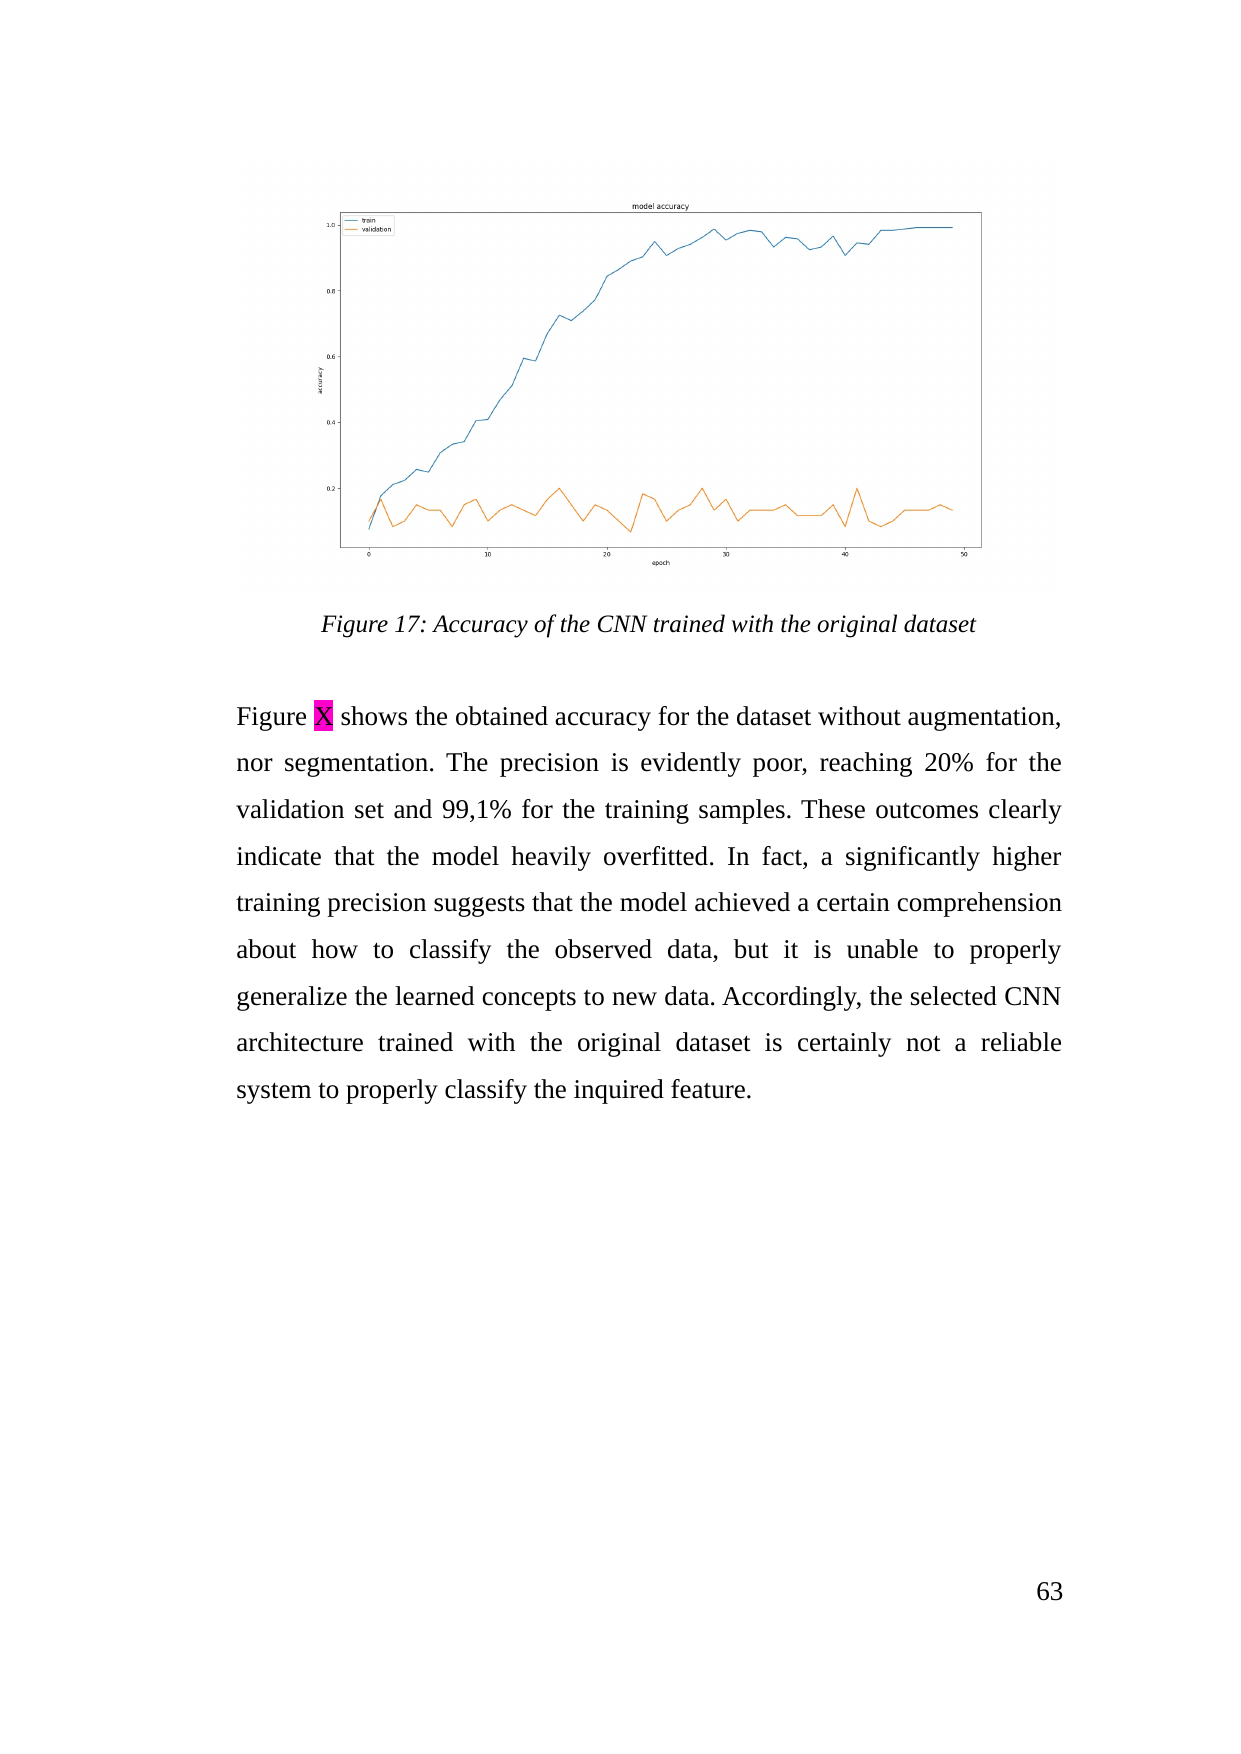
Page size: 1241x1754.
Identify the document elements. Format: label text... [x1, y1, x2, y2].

picture [236, 160, 1063, 595]
text Figure 17: Accuracy of the CNN trained with the original dataset [236, 595, 1063, 638]
text Figure X shows the obtained accuracy for the dataset without augmentation, nor segmentation. The precision is evidently poor, reaching 20% for the validation set and 99,1% for the training samples. These outcomes clearly indicate that the model heavily overfitted. In fact, a significantly higher training precision suggests that the model achieved a certain comprehension about how to classify the observed data, but it is unable to properly generalize the learned concepts to new data. Accordingly, the selected CNN architecture trained with the original dataset is certainly not a reliable system to properly classify the inquired feature. [236, 700, 1063, 1104]
